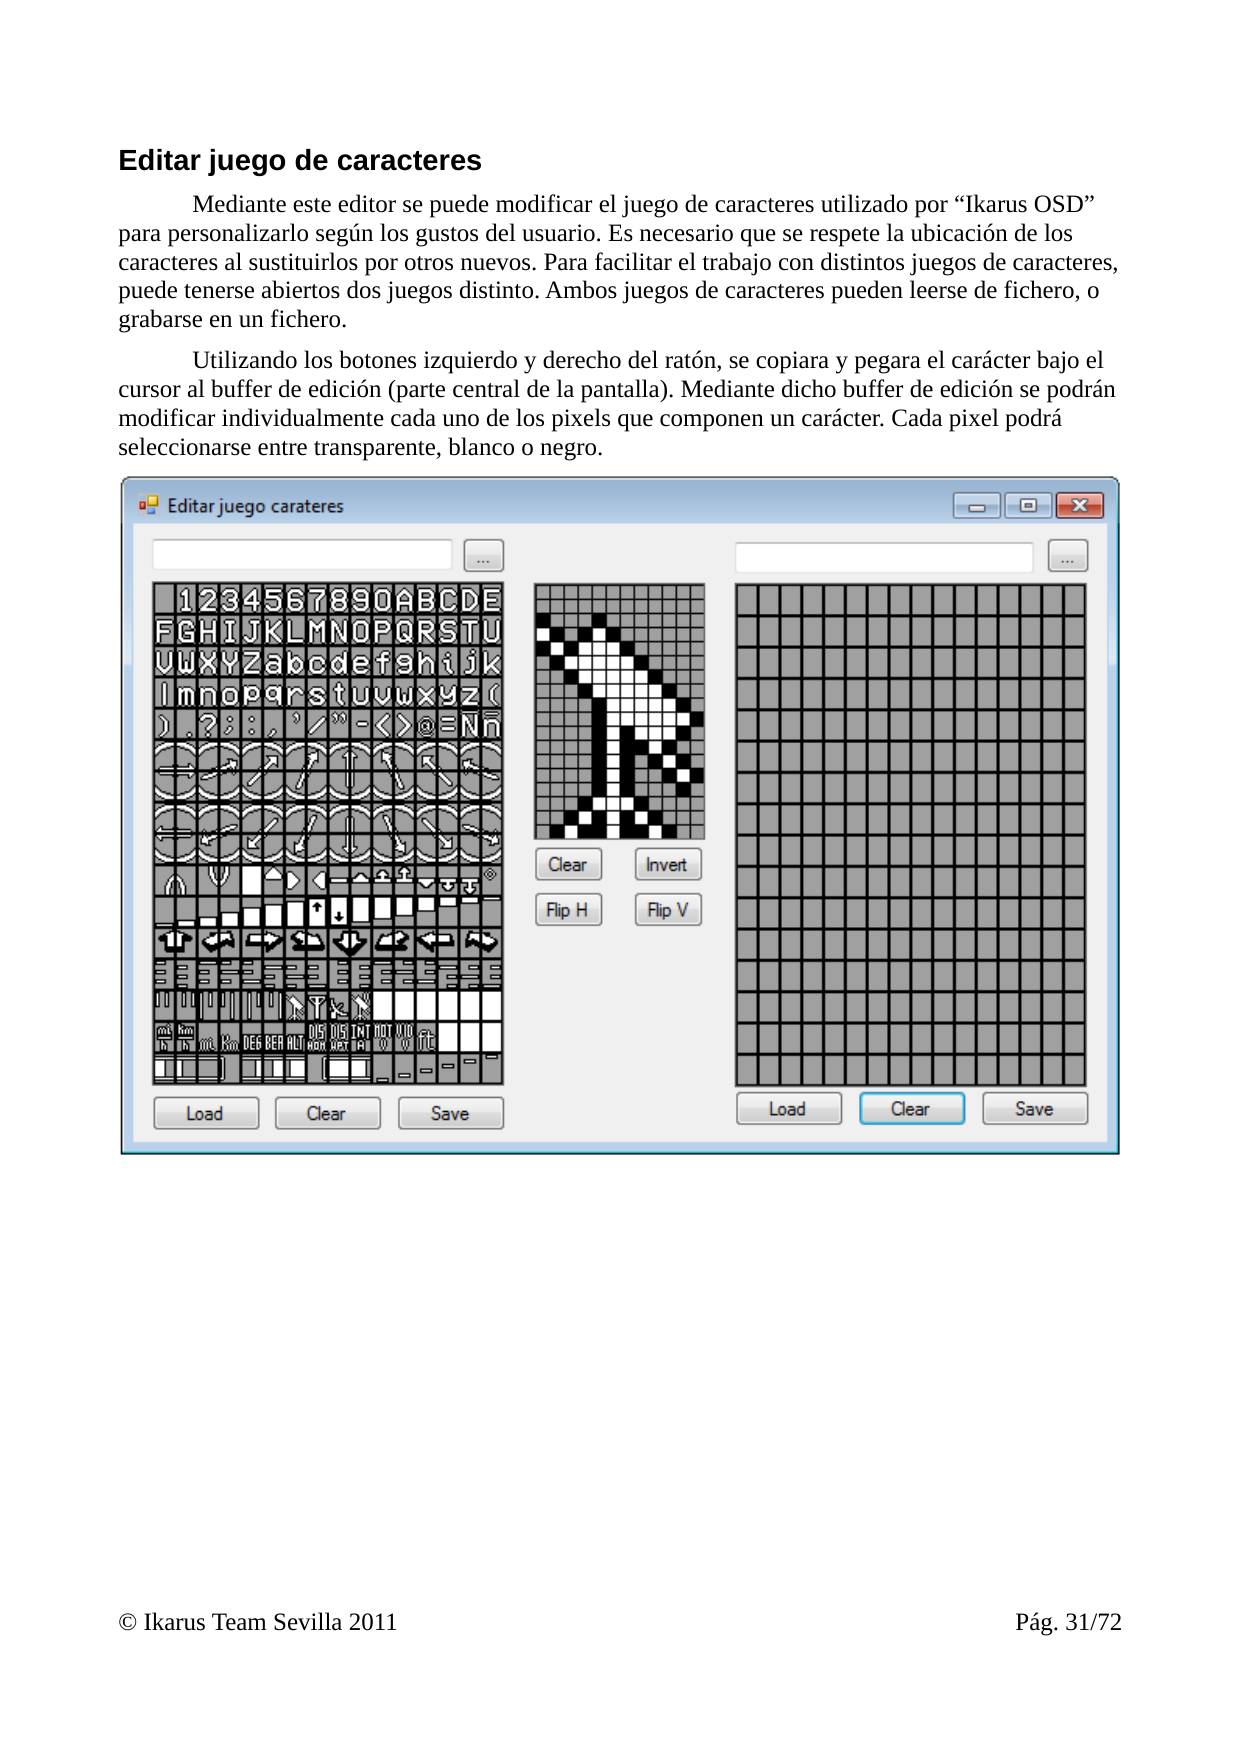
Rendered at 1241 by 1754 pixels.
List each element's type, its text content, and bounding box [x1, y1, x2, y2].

subtitle Editar juego de caracteres [118, 143, 1122, 177]
text Mediante este editor se puede modificar el juego de caracteres utilizado por “Ikarus OSD” para personalizarlo según los gustos del usuario. Es necesario que se respete la ubicación de los caracteres al sustituirlos por otros nuevos. Para facilitar el trabajo con distintos juegos de caracteres, puede tenerse abiertos dos juegos distinto. Ambos juegos de caracteres pueden leerse de fichero, o grabarse en un fichero. [118, 189, 1122, 333]
text Utilizando los botones izquierdo y derecho del ratón, se copiara y pegara el carácter bajo el cursor al buffer de edición (parte central de la pantalla). Mediante dicho buffer de edición se podrán modificar individualmente cada uno de los pixels que componen un carácter. Cada pixel podrá seleccionarse entre transparente, blanco o negro. [118, 345, 1122, 460]
